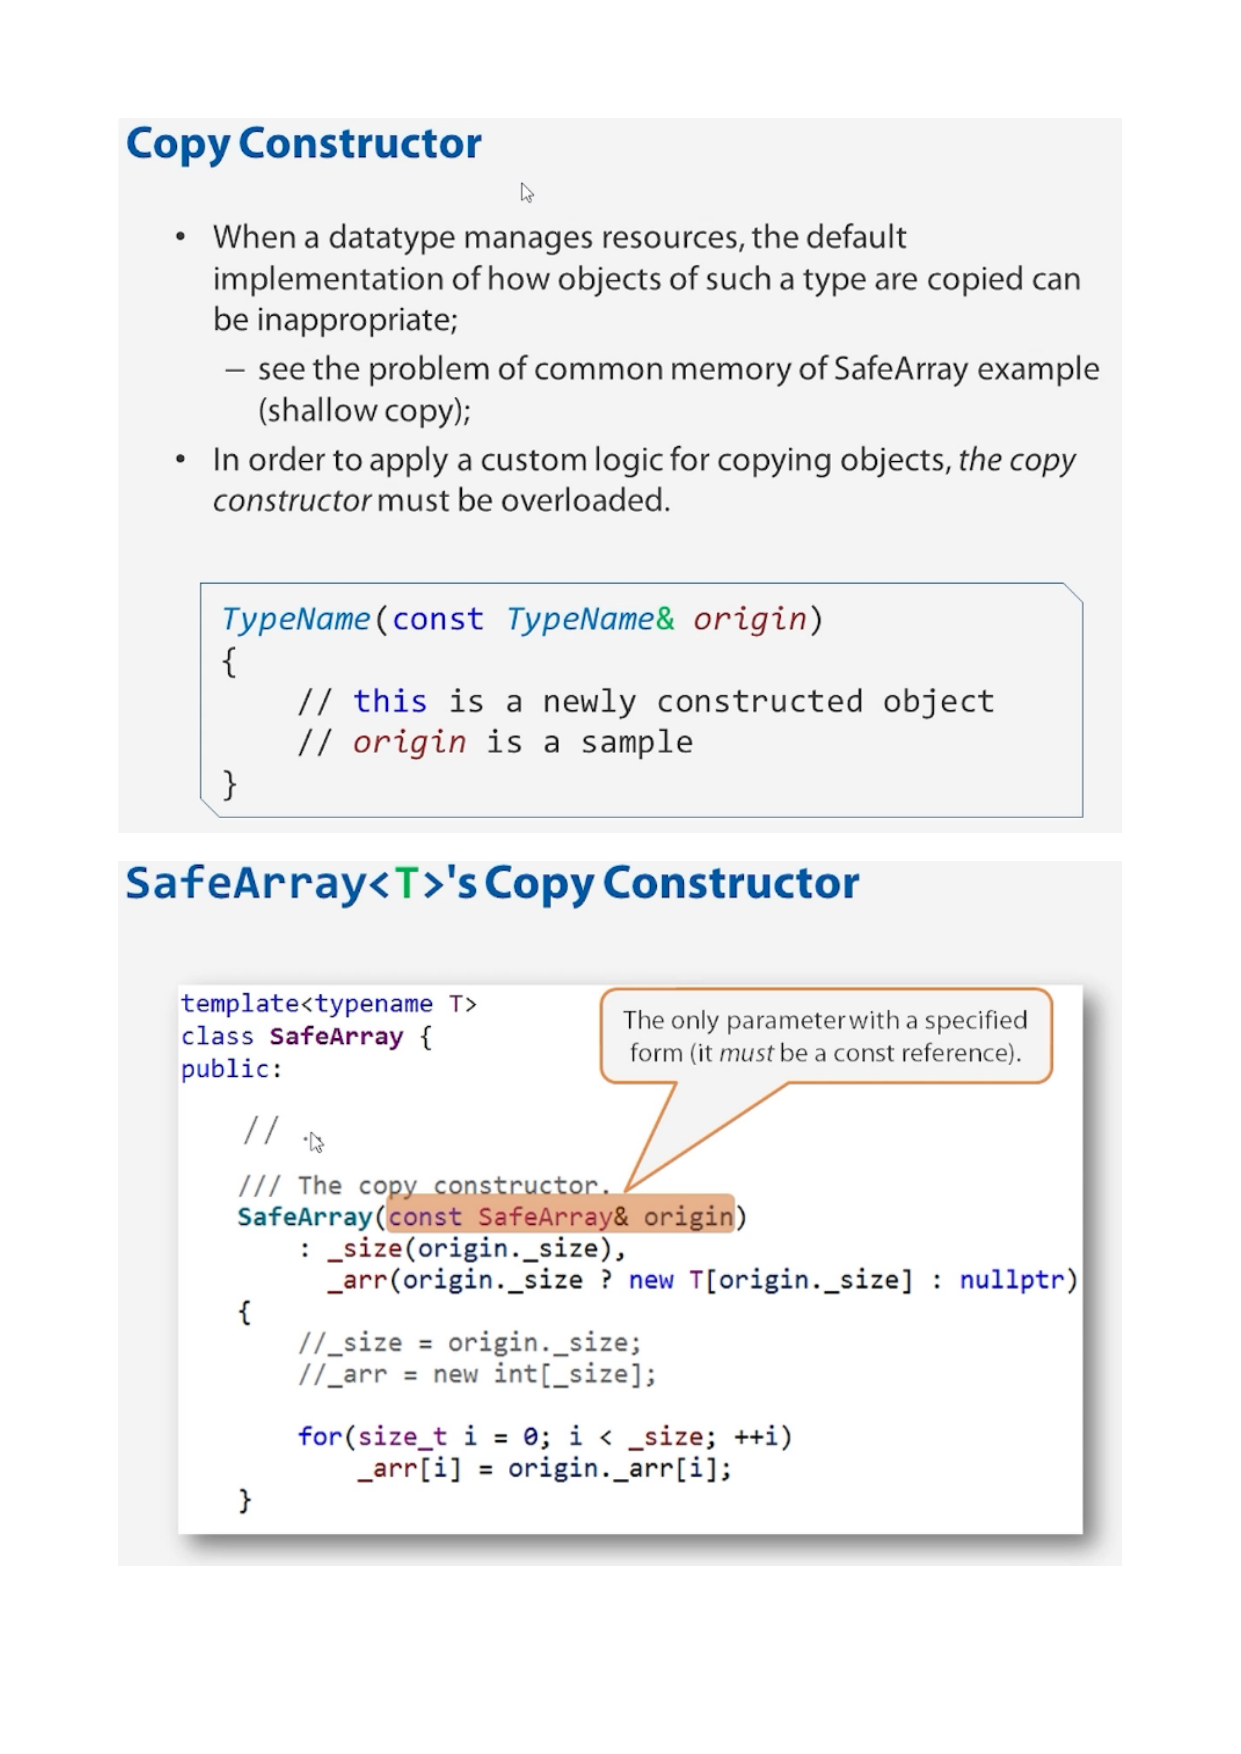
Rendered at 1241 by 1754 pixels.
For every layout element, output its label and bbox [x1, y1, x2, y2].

picture [118, 118, 1123, 833]
picture [118, 861, 1123, 1566]
